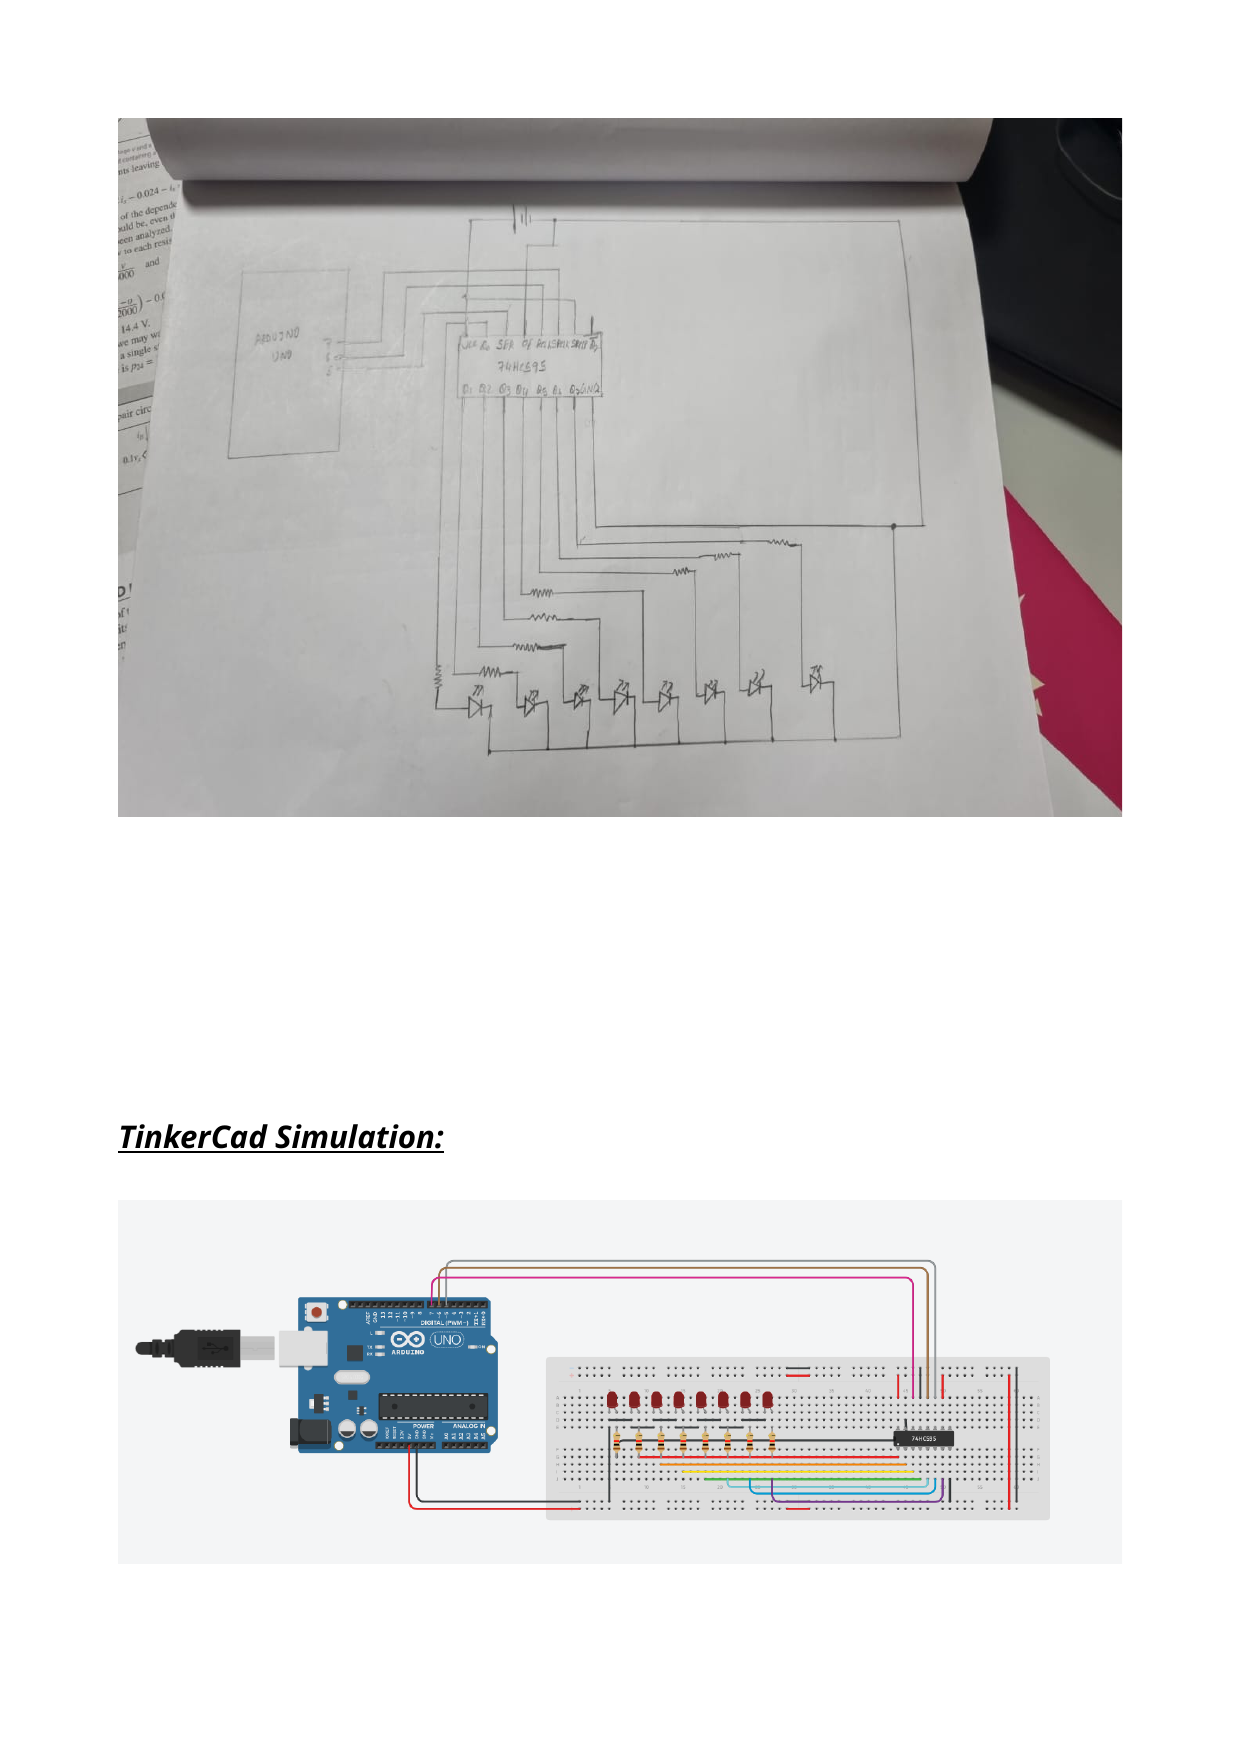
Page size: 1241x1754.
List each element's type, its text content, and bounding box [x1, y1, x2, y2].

picture [118, 118, 1123, 817]
picture [118, 1200, 1123, 1564]
text TinkerCad Simulation: [118, 1115, 1122, 1157]
